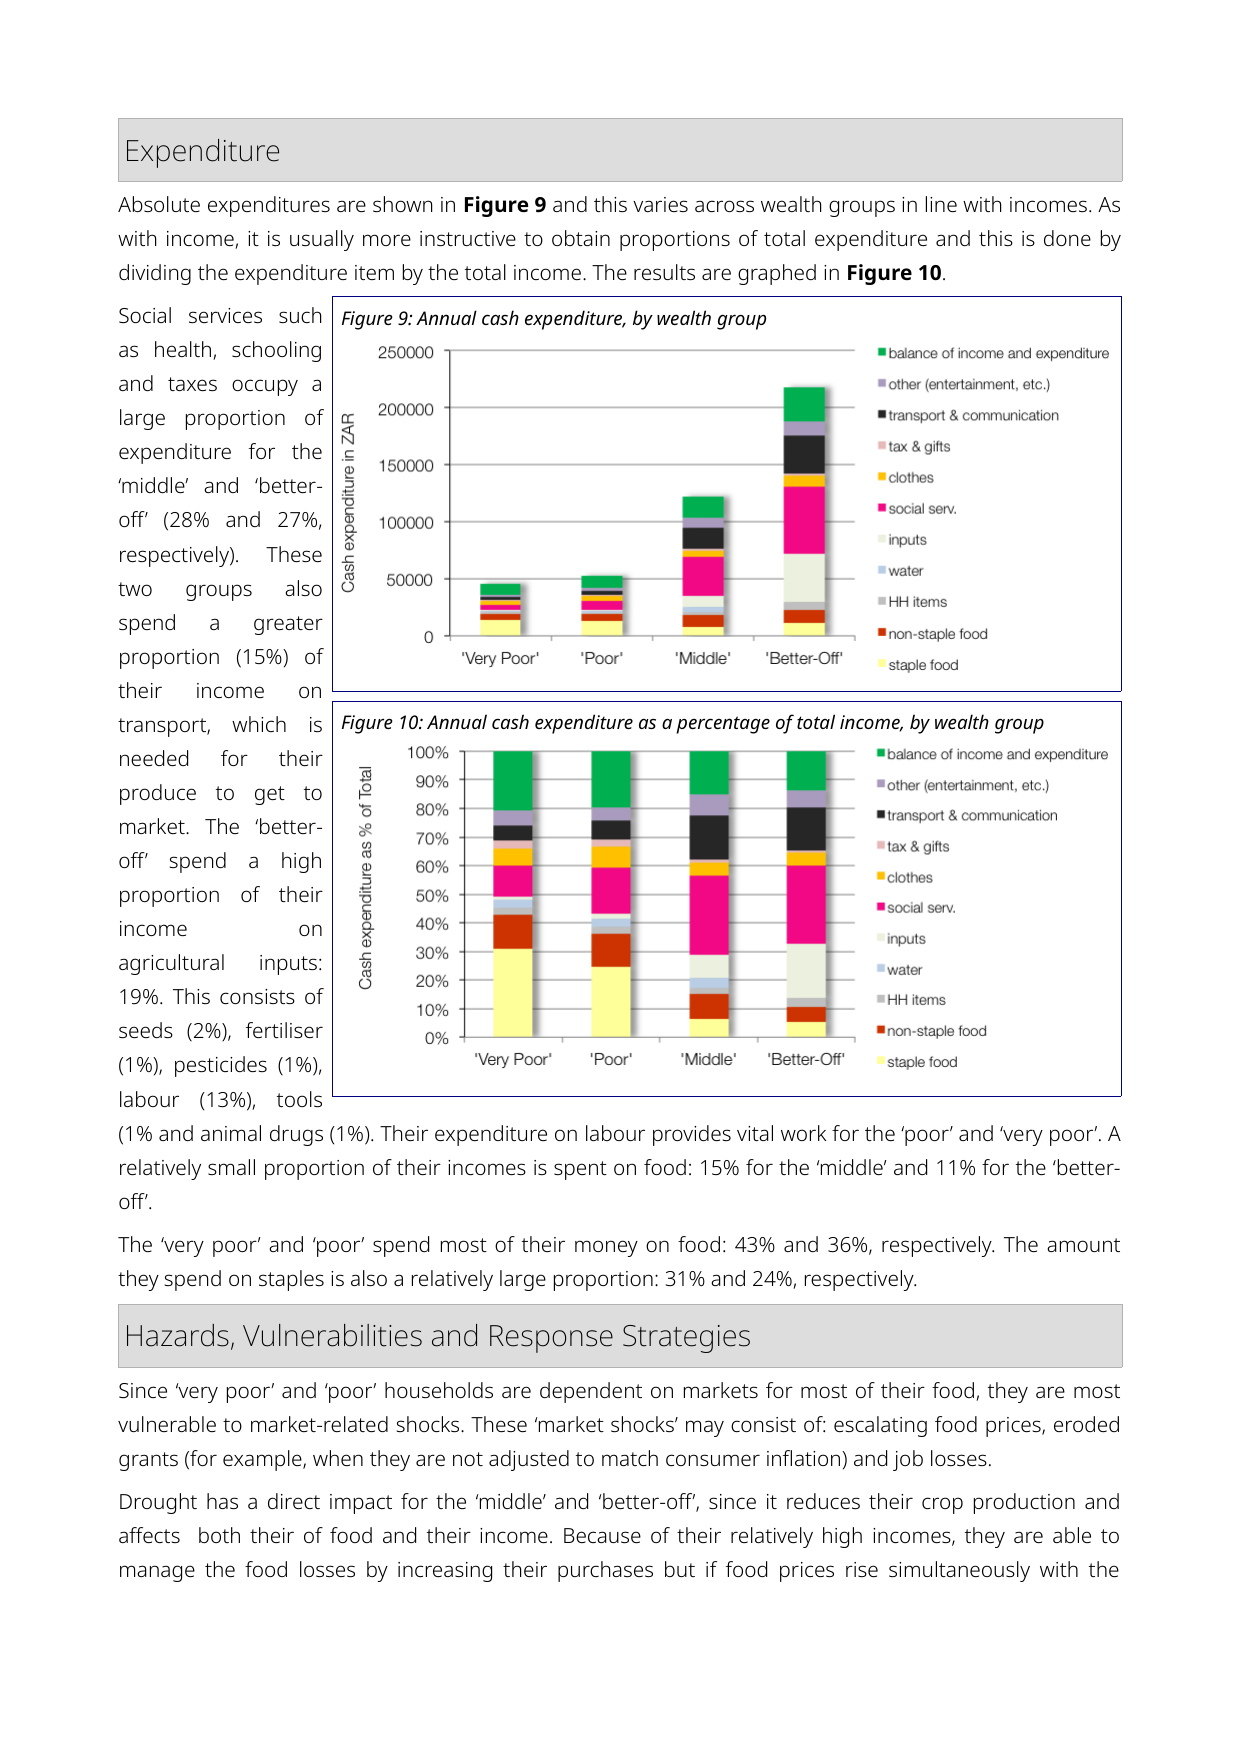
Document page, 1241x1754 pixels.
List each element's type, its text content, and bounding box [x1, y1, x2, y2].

text Social services such as health, schooling and taxes occupy a large proportion of expenditure for the ‘middle’ and ‘better-off’ (28% and 27%, respectively). These two groups also spend a greater proportion (15%) of their income on transport, which is needed for their produce to get to market. The ‘better-off’ spend a high proportion of their income on agricultural inputs: 19%. This consists of seeds (2%), fertiliser (1%), pesticides (1%), labour (13%), tools (1% and animal drugs (1%). Their expenditure on labour provides vital work for the ‘poor’ and ‘very poor’. A relatively small proportion of their incomes is spent on food: 15% for the ‘middle’ and 11% for the ‘better-off’. [333, 297, 1121, 691]
text Absolute expenditures are shown in Figure 9 and this varies across wealth groups in line with incomes. As with income, it is usually more instructive to obtain proportions of total expenditure and this is done by dividing the expenditure item by the total income. The results are graphed in Figure 10. [118, 190, 1122, 287]
text Figure 9: Annual cash expenditure, by wealth group [341, 305, 1112, 330]
text Drought has a direct impact for the ‘middle’ and ‘better-off’, since it reduces their crop production and affects both their of food and their income. Because of their relatively high incomes, they are able to manage the food losses by increasing their purchases but if food prices rise simultaneously with the [118, 1487, 1122, 1583]
text Social services such as health, schooling and taxes occupy a large proportion of expenditure for the ‘middle’ and ‘better-off’ (28% and 27%, respectively). These two groups also spend a greater proportion (15%) of their income on transport, which is needed for their produce to get to market. The ‘better-off’ spend a high proportion of their income on agricultural inputs: 19%. This consists of seeds (2%), fertiliser (1%), pesticides (1%), labour (13%), tools (1% and animal drugs (1%). Their expenditure on labour provides vital work for the ‘poor’ and ‘very poor’. A relatively small proportion of their incomes is spent on food: 15% for the ‘middle’ and 11% for the ‘better-off’. [118, 301, 1122, 1215]
text Since ‘very poor’ and ‘poor’ households are dependent on markets for most of their food, they are most vulnerable to market-related shocks. These ‘market shocks’ may consist of: escalating food prices, eroded grants (for example, when they are not adjusted to match consumer inflation) and job losses. [118, 1376, 1122, 1472]
text Figure 10: Annual cash expenditure as a percentage of total income, by wealth group [341, 710, 1112, 735]
table_header Hazards, Vulnerabilities and Response Strategies [119, 1305, 1122, 1367]
picture [340, 336, 1113, 680]
text Social services such as health, schooling and taxes occupy a large proportion of expenditure for the ‘middle’ and ‘better-off’ (28% and 27%, respectively). These two groups also spend a greater proportion (15%) of their income on transport, which is needed for their produce to get to market. The ‘better-off’ spend a high proportion of their income on agricultural inputs: 19%. This consists of seeds (2%), fertiliser (1%), pesticides (1%), labour (13%), tools (1% and animal drugs (1%). Their expenditure on labour provides vital work for the ‘poor’ and ‘very poor’. A relatively small proportion of their incomes is spent on food: 15% for the ‘middle’ and 11% for the ‘better-off’. [333, 702, 1121, 1096]
table_header Expenditure [119, 119, 1122, 181]
picture [340, 735, 1113, 1079]
text The ‘very poor’ and ‘poor’ spend most of their money on food: 43% and 36%, respectively. The amount they spend on staples is also a relatively large proportion: 31% and 24%, respectively. [118, 1230, 1122, 1292]
